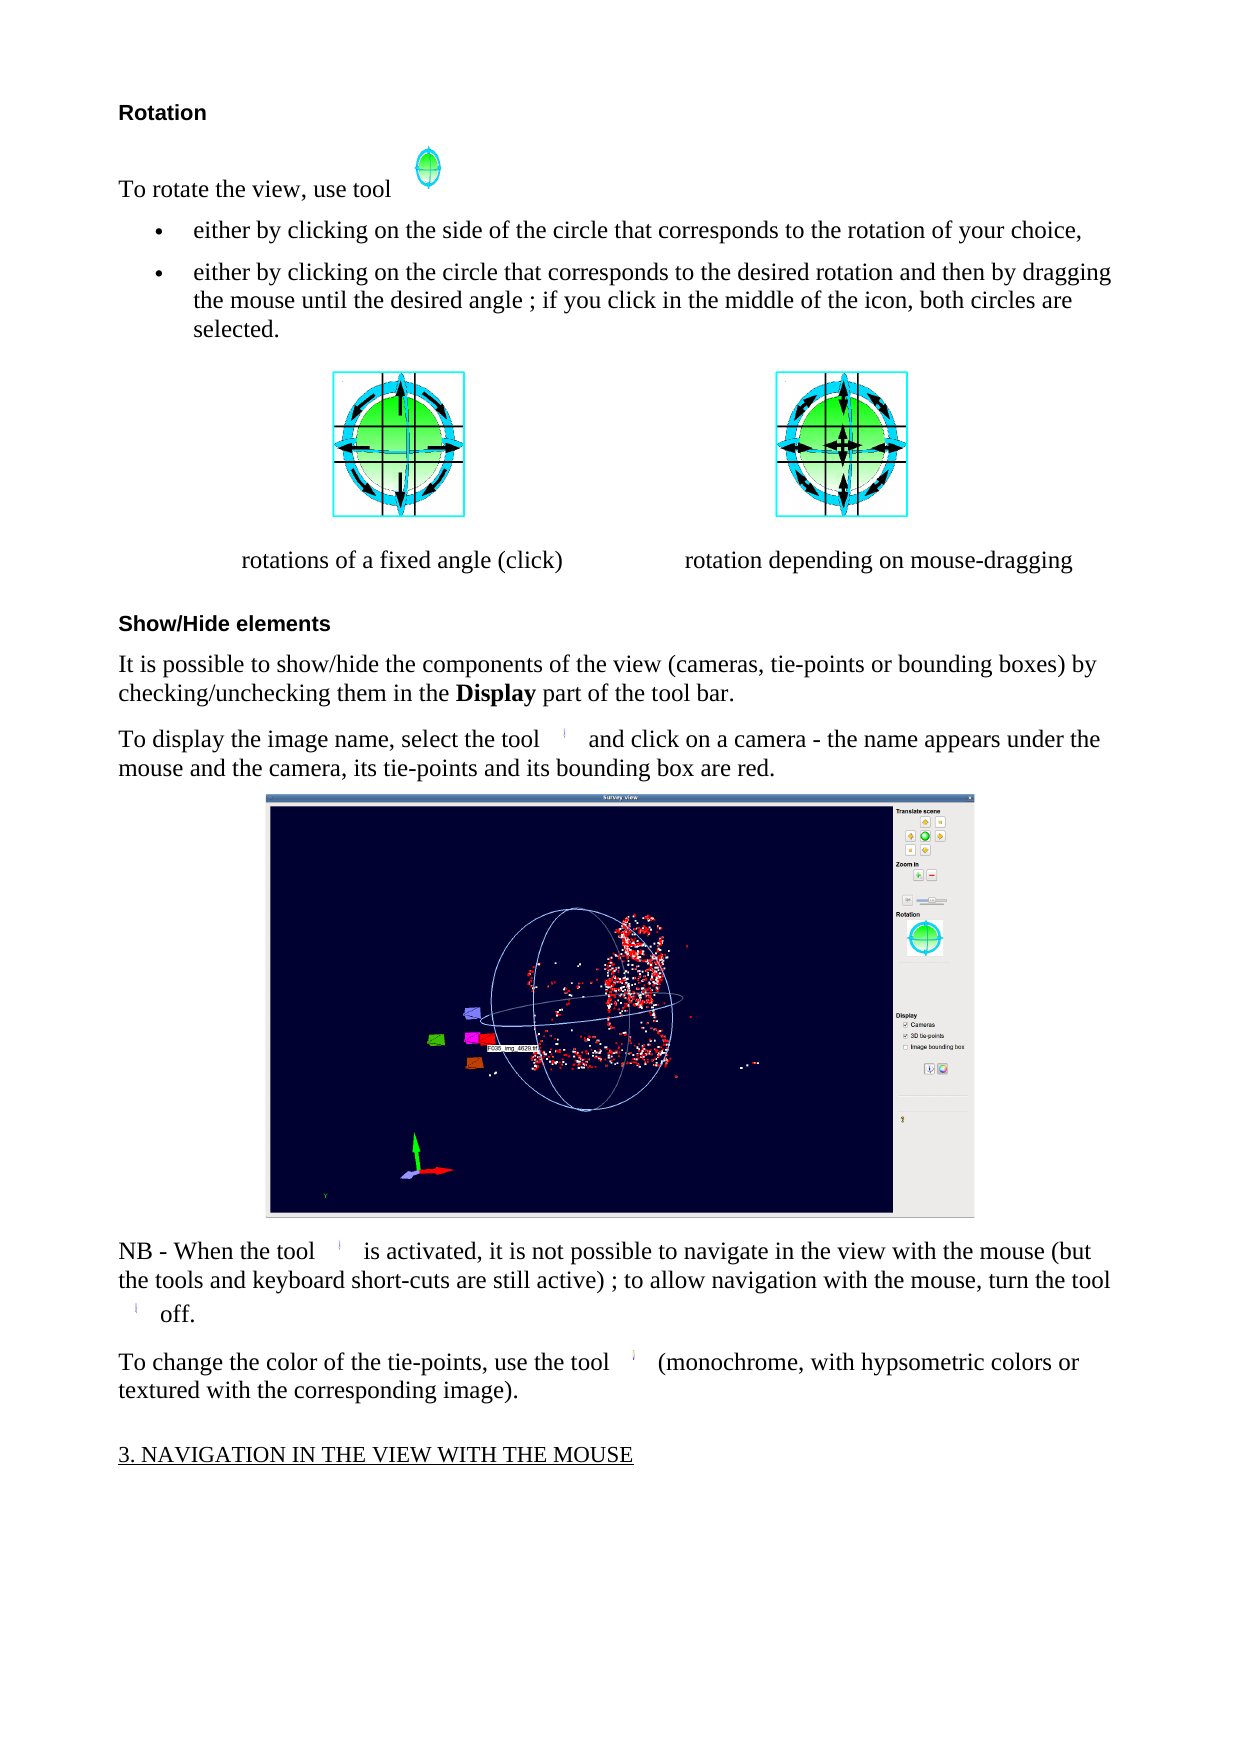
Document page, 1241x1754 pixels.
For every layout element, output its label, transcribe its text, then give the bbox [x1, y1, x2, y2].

picture [769, 364, 914, 524]
text NB - When the tool is activated, it is not possible to navigate in the view with the mouse (but the tools and keyboard short-cuts are still active) ; to allow navigation with the mouse, turn the tool off. [118, 1230, 1122, 1328]
picture [414, 146, 442, 189]
picture [326, 364, 471, 524]
list either by clicking on the circle that corresponds to the desired rotation and then by dragging the mouse until the desired angle ; if you click in the middle of the icon, both circles are selected. [156, 257, 1122, 343]
subtitle 3. navigation in the view with the mouse [118, 1441, 1122, 1467]
picture [265, 794, 975, 1218]
subtitle Rotation [118, 99, 1122, 125]
subtitle Show/Hide elements [118, 611, 1122, 636]
text To change the color of the tie-points, use the tool (monochrome, with hypsometric colors or textured with the corresponding image). [118, 1340, 1122, 1404]
picture [134, 1302, 138, 1314]
text To rotate the view, use tool [118, 137, 1122, 203]
text rotations of a fixed angle (click) rotation depending on mouse-dragging [118, 545, 1122, 574]
text It is possible to show/hide the components of the view (cameras, tie-points or bounding boxes) by checking/unchecking them in the Display part of the tool bar. [118, 649, 1122, 706]
list either by clicking on the side of the circle that corresponds to the rotation of your choice, [156, 215, 1122, 244]
text To display the image name, select the tool and click on a camera - the name appears under the mouse and the camera, its tie-points and its bounding box are red. [118, 719, 1122, 782]
